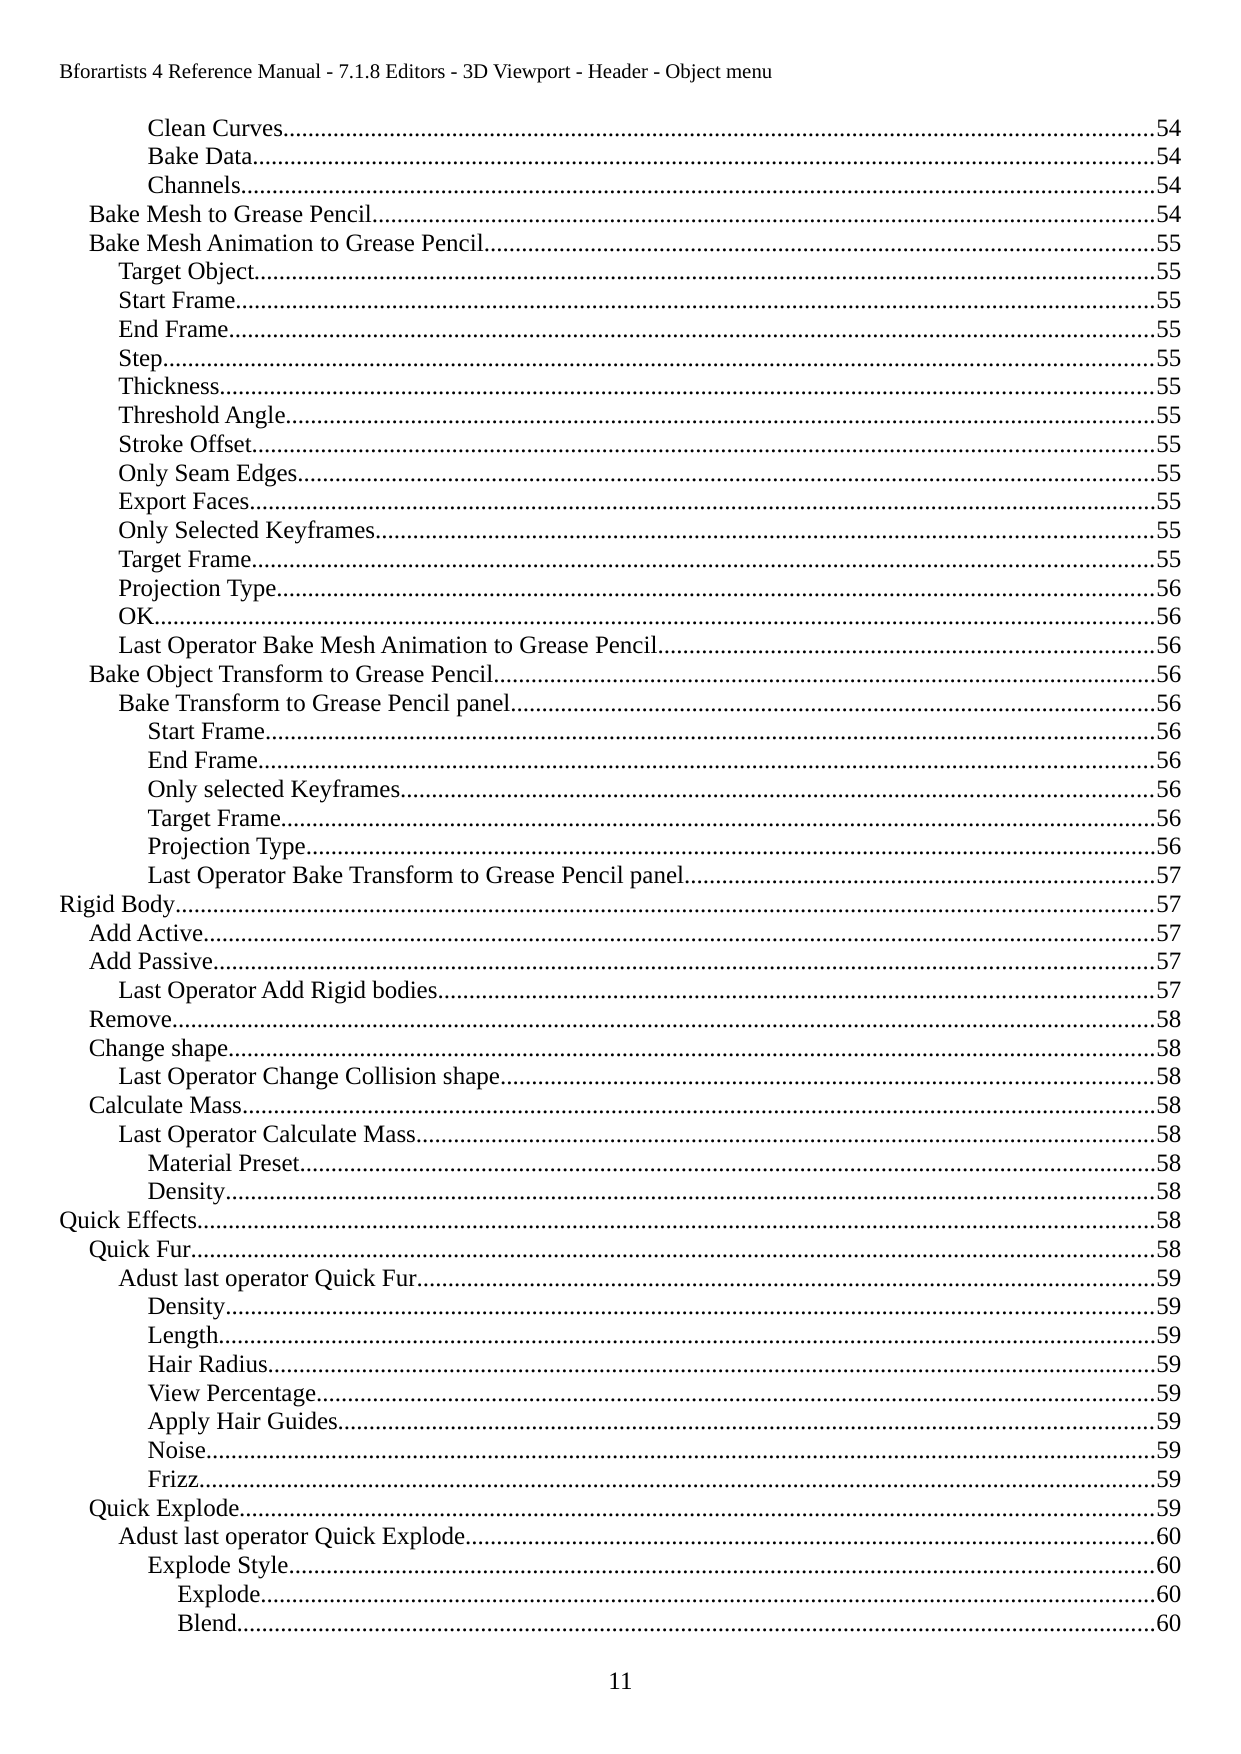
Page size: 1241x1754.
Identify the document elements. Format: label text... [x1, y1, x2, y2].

text Explode 60 [177, 1579, 1181, 1608]
text Only Selected Keyframes 55 [118, 515, 1181, 544]
text Stroke Offset 55 [118, 429, 1181, 458]
text Add Passive 57 [88, 946, 1181, 975]
text Change shape 58 [88, 1033, 1181, 1061]
text Calculate Mass 58 [88, 1090, 1181, 1119]
text Bake Transform to Grease Pencil panel 56 [118, 688, 1181, 716]
text Threshold Angle 55 [118, 400, 1181, 429]
text Target Frame 56 [147, 803, 1181, 831]
text Bake Mesh Animation to Grease Pencil 55 [88, 228, 1181, 256]
text Bake Data 54 [147, 141, 1181, 170]
text OK 56 [118, 601, 1181, 630]
text Last Operator Calculate Mass 58 [118, 1119, 1181, 1148]
text Quick Explode 59 [88, 1493, 1181, 1521]
text Adust last operator Quick Explode 60 [118, 1521, 1181, 1550]
text Start Frame 56 [147, 716, 1181, 745]
text Projection Type 56 [147, 831, 1181, 860]
text Last Operator Bake Mesh Animation to Grease Pencil 56 [118, 630, 1181, 659]
text Clean Curves 54 [147, 113, 1181, 141]
text Only selected Keyframes 56 [147, 774, 1181, 803]
text Density 58 [147, 1176, 1181, 1205]
text Blend 60 [177, 1608, 1181, 1636]
text End Frame 56 [147, 745, 1181, 774]
text Noise 59 [147, 1435, 1181, 1464]
text Material Preset 58 [147, 1148, 1181, 1176]
text Export Faces 55 [118, 486, 1181, 515]
text Start Frame 55 [118, 285, 1181, 314]
text Quick Effects 58 [59, 1205, 1181, 1234]
text Last Operator Add Rigid bodies 57 [118, 975, 1181, 1004]
text Frizz 59 [147, 1464, 1181, 1493]
text Bake Object Transform to Grease Pencil 56 [88, 659, 1181, 688]
text Rigid Body 57 [59, 889, 1181, 918]
text Last Operator Bake Transform to Grease Pencil panel 57 [147, 860, 1181, 889]
text Adust last operator Quick Fur 59 [118, 1263, 1181, 1291]
text Density 59 [147, 1291, 1181, 1320]
text Projection Type 56 [118, 573, 1181, 601]
text Apply Hair Guides 59 [147, 1406, 1181, 1435]
text Hair Radius 59 [147, 1349, 1181, 1378]
text Step 55 [118, 343, 1181, 371]
text Target Object 55 [118, 256, 1181, 285]
text Add Active 57 [88, 918, 1181, 946]
text Bake Mesh to Grease Pencil 54 [88, 199, 1181, 228]
text End Frame 55 [118, 314, 1181, 343]
text View Percentage 59 [147, 1378, 1181, 1406]
text Channels 54 [147, 170, 1181, 199]
text Target Frame 55 [118, 544, 1181, 573]
text Only Seam Edges 55 [118, 458, 1181, 486]
text Explode Style 60 [147, 1550, 1181, 1579]
text Thickness 55 [118, 371, 1181, 400]
text Last Operator Change Collision shape 58 [118, 1061, 1181, 1090]
text Quick Fur 58 [88, 1234, 1181, 1263]
text Remove 58 [88, 1004, 1181, 1033]
text Length 59 [147, 1320, 1181, 1349]
